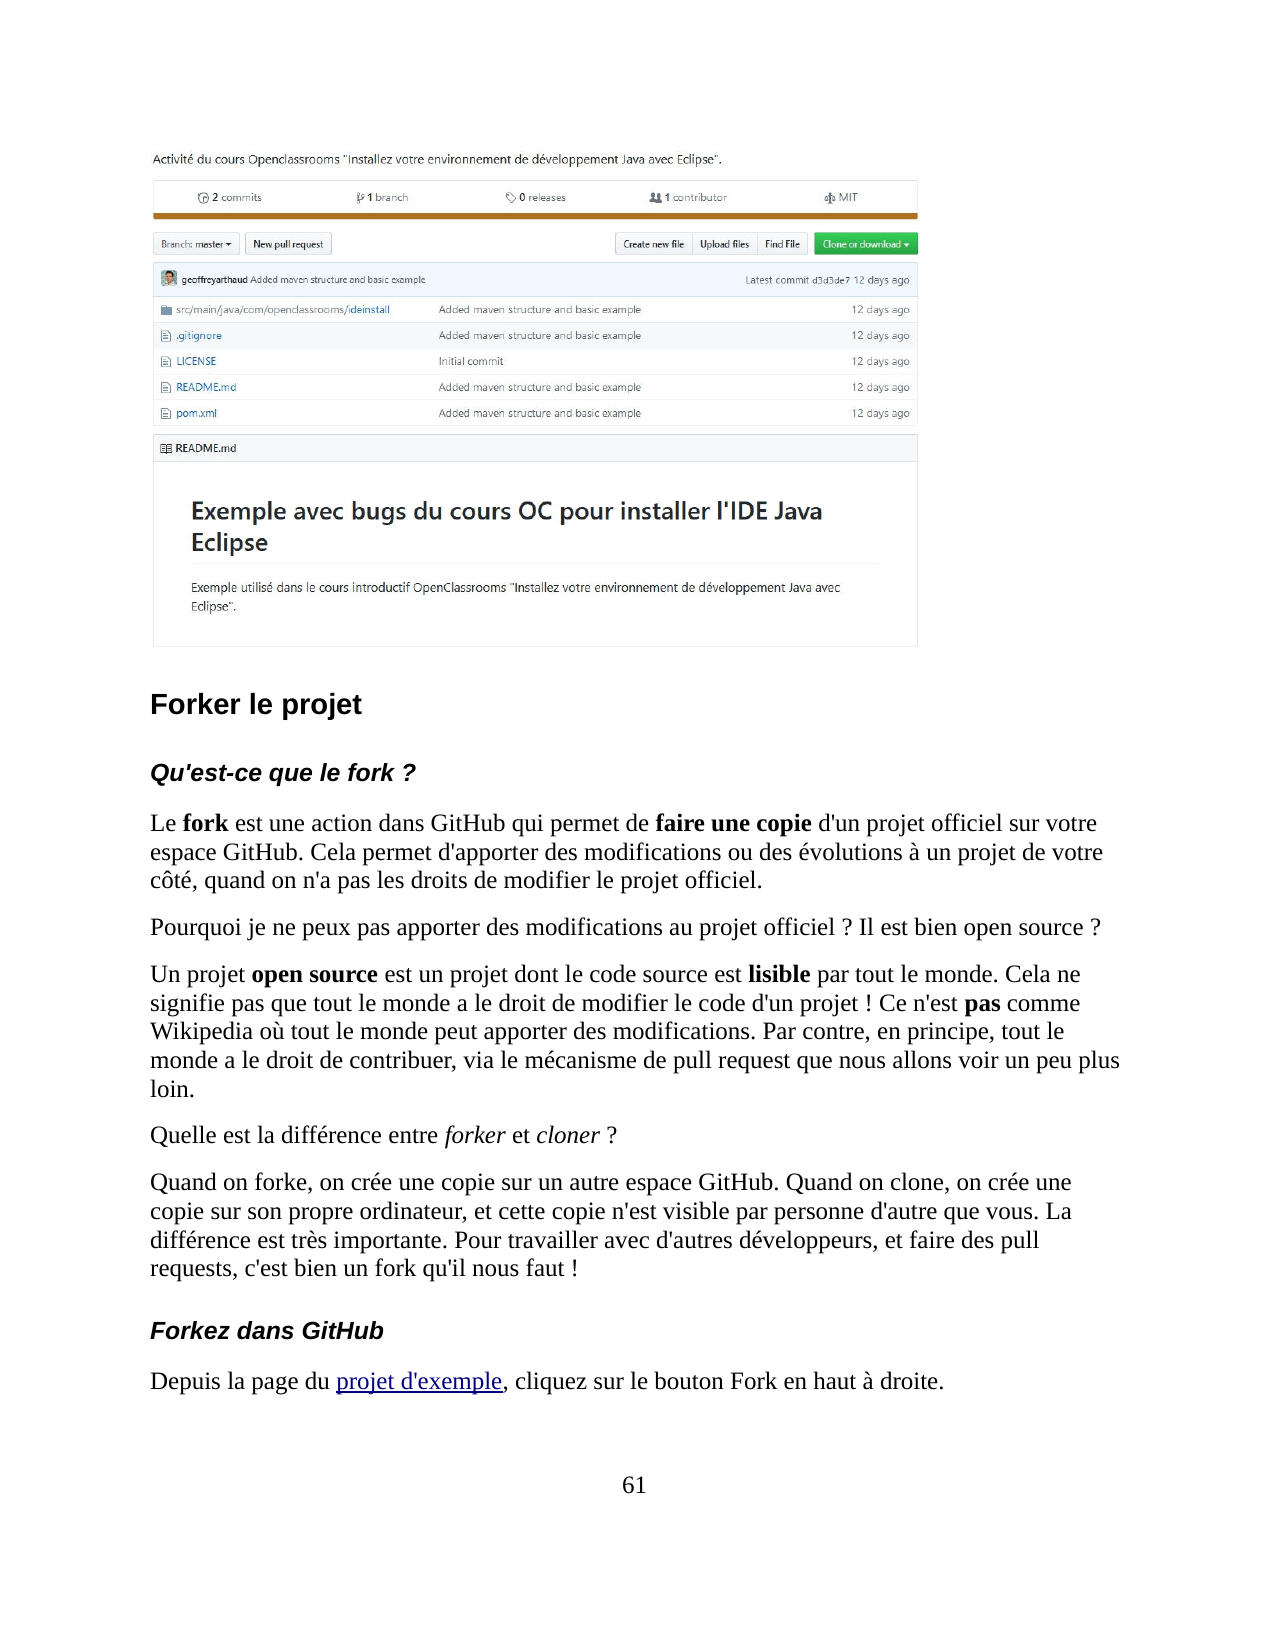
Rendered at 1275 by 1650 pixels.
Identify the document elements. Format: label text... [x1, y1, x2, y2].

text Depuis la page du projet d'exemple, cliquez sur le bouton Fork en haut à droite. [150, 1366, 1125, 1395]
text Un projet open source est un projet dont le code source est lisible par tout le monde. Cela ne signifie pas que tout le monde a le droit de modifier le code d'un projet ! Ce n'est pas comme Wikipedia où tout le monde peut apporter des modifications. Par contre, en principe, tout le monde a le droit de contribuer, via le mécanisme de pull request que nous allons voir un peu plus loin. [150, 959, 1125, 1103]
subtitle Qu'est-ce que le fork ? [150, 758, 1125, 787]
picture [150, 150, 925, 654]
text Quelle est la différence entre forker et cloner ? [150, 1121, 1125, 1149]
subtitle Forker le projet [150, 687, 1125, 721]
subtitle Forkez dans GitHub [150, 1316, 1125, 1345]
text Quand on forke, on crée une copie sur un autre espace GitHub. Quand on clone, on crée une copie sur son propre ordinateur, et cette copie n'est visible par personne d'autre que vous. La différence est très importante. Pour travailler avec d'autres développeurs, et faire des pull requests, c'est bien un fork qu'il nous faut ! [150, 1167, 1125, 1282]
text Le fork est une action dans GitHub qui permet de faire une copie d'un projet officiel sur votre espace GitHub. Cela permet d'apporter des modifications ou des évolutions à un projet de votre côté, quand on n'a pas les droits de modifier le projet officiel. [150, 808, 1125, 894]
text Pourquoi je ne peux pas apporter des modifications au projet officiel ? Il est bien open source ? [150, 912, 1125, 941]
